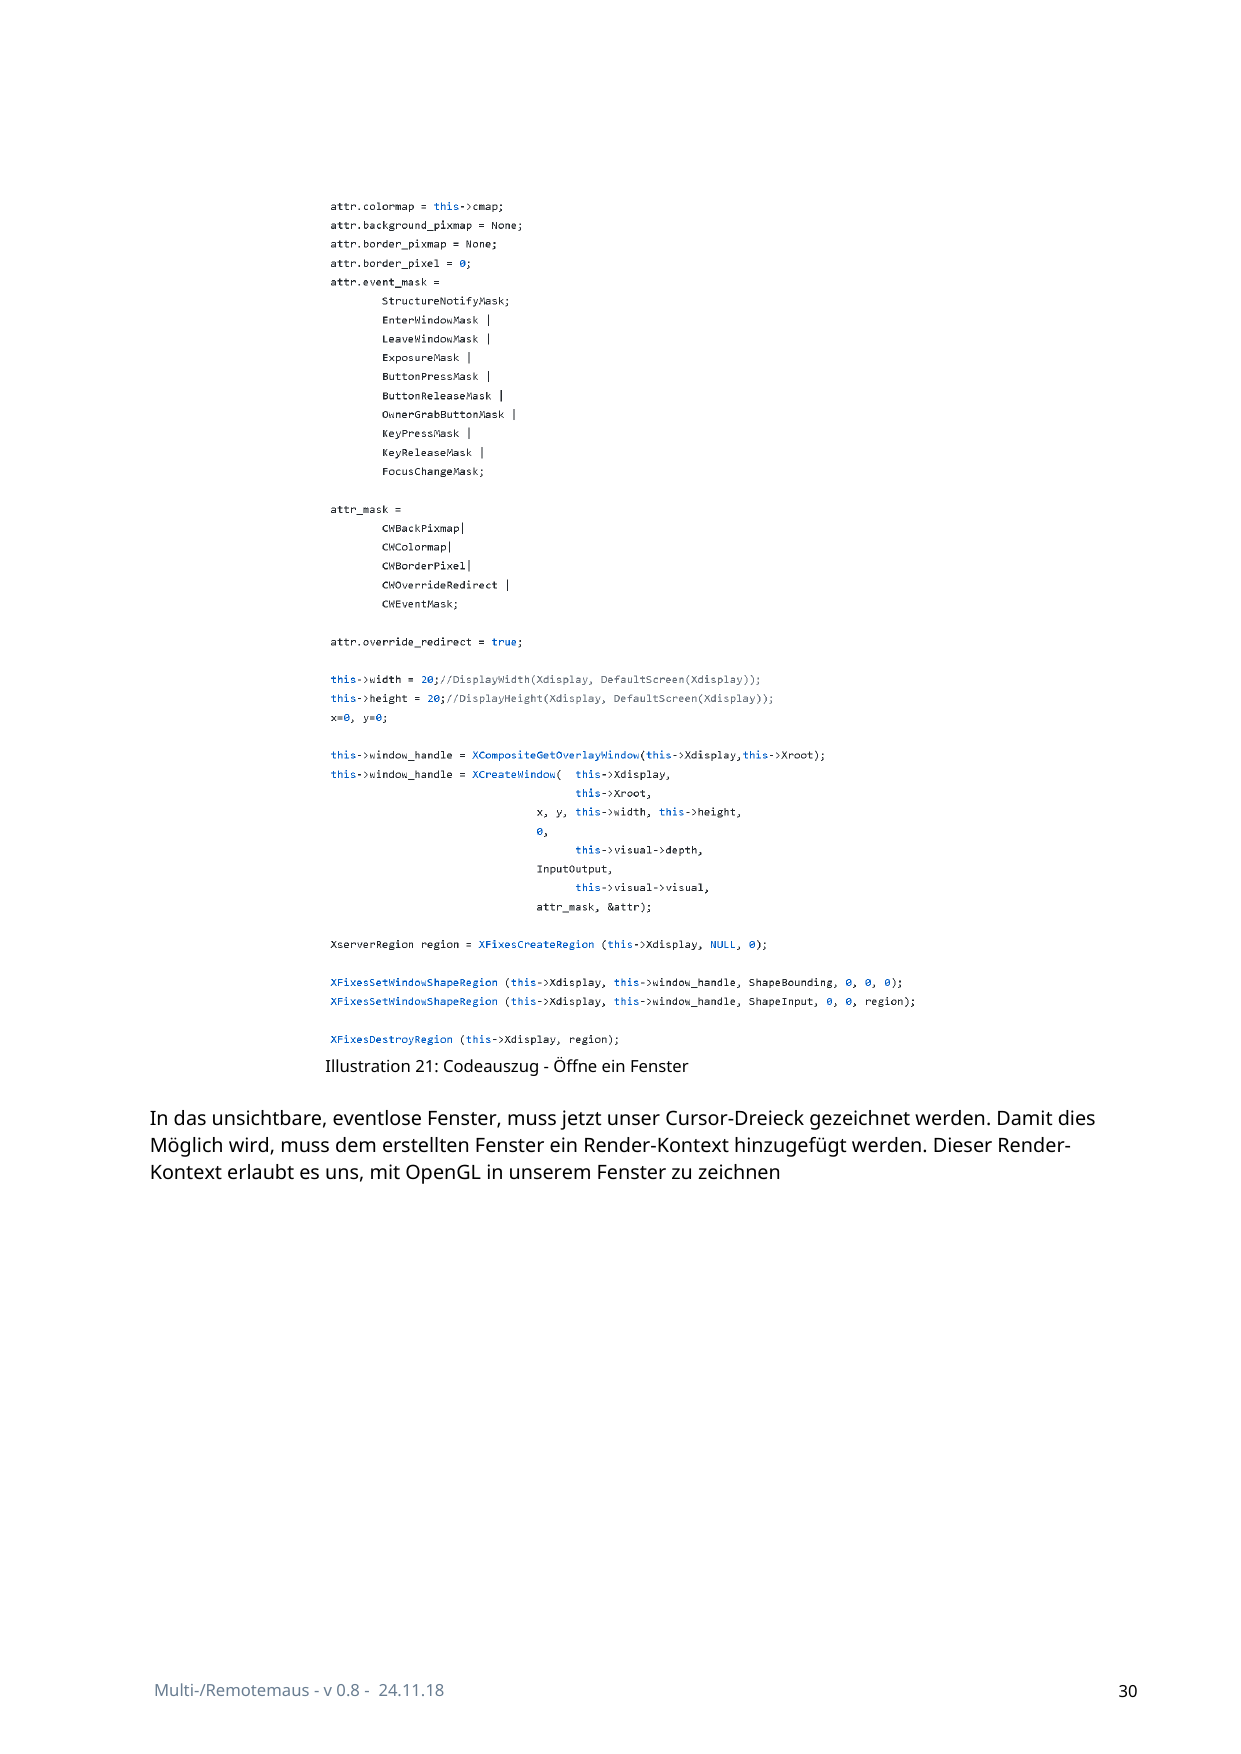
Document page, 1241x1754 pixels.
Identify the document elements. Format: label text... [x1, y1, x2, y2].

text Illustration 21: Codeauszug - Öffne ein Fenster [325, 1055, 935, 1077]
text In das unsichtbare, eventlose Fenster, muss jetzt unser Cursor-Dreieck gezeichnet werden. Damit dies Möglich wird, muss dem erstellten Fenster ein Render-Kontext hinzugefügt werden. Dieser Render-Kontext erlaubt es uns, mit OpenGL in unserem Fenster zu zeichnen [149, 1104, 1136, 1185]
picture [325, 192, 936, 1055]
